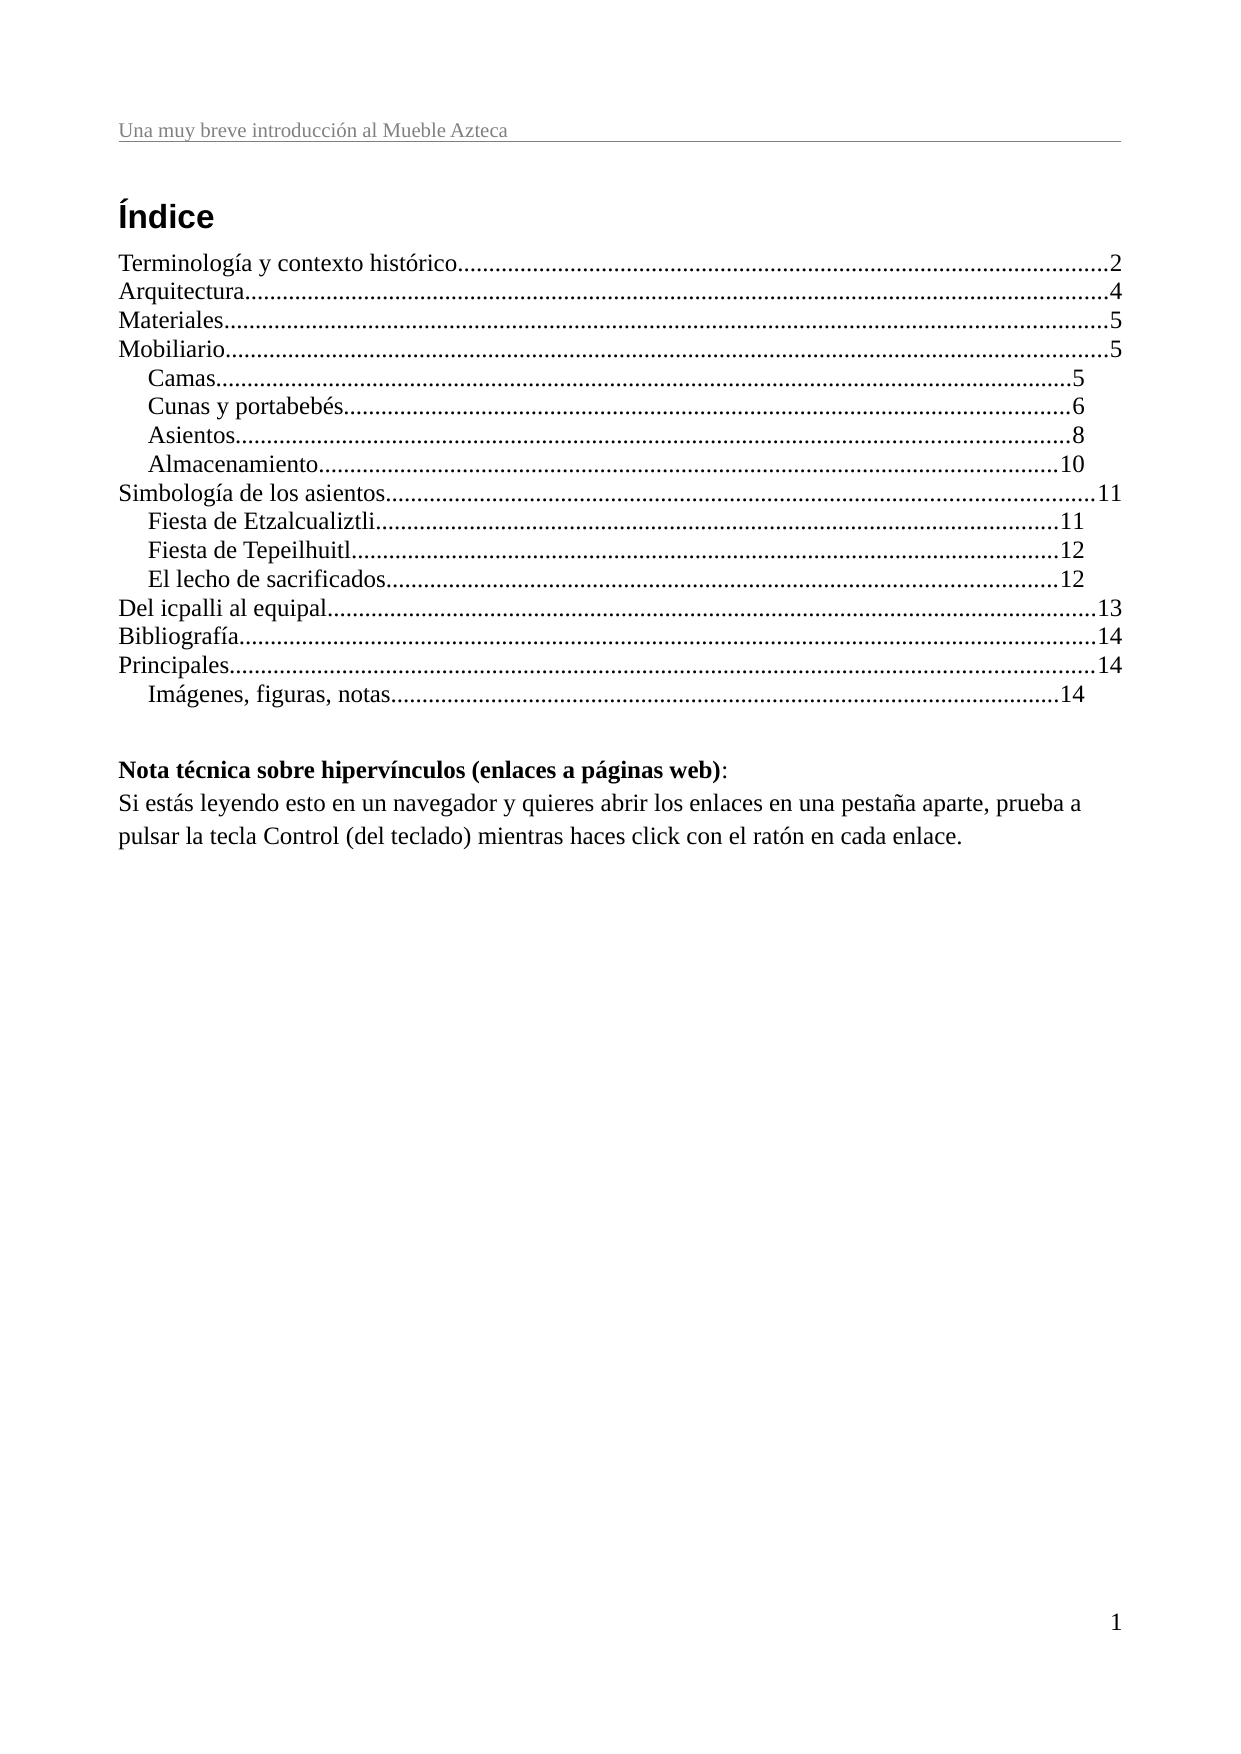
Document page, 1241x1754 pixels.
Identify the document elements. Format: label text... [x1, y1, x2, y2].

text Mobiliario 5 [118, 334, 1122, 363]
text Bibliografía 14 [118, 621, 1122, 650]
text El lecho de sacrificados 12 [148, 564, 1122, 593]
text Imágenes, figuras, notas 14 [148, 679, 1122, 708]
text Camas 5 [148, 363, 1122, 391]
text Simbología de los asientos 11 [118, 478, 1122, 506]
text Asientos 8 [148, 420, 1122, 449]
text Fiesta de Tepeilhuitl 12 [148, 535, 1122, 564]
text Terminología y contexto histórico 2 [118, 248, 1122, 276]
text Almacenamiento 10 [148, 449, 1122, 478]
text Principales 14 [118, 650, 1122, 679]
subtitle Índice [118, 197, 1122, 235]
text Fiesta de Etzalcualiztli 11 [148, 506, 1122, 535]
text Del icpalli al equipal 13 [118, 593, 1122, 621]
text Nota técnica sobre hipervínculos (enlaces a páginas web): Si estás leyendo esto en un navegador y quieres abrir los enlaces en una pestaña aparte, prueba a pulsar la tecla Control (del teclado) mientras haces click con el ratón en cada enlace. [118, 755, 1122, 850]
text Cunas y portabebés 6 [148, 391, 1122, 420]
text Materiales 5 [118, 305, 1122, 334]
text Arquitectura 4 [118, 276, 1122, 305]
